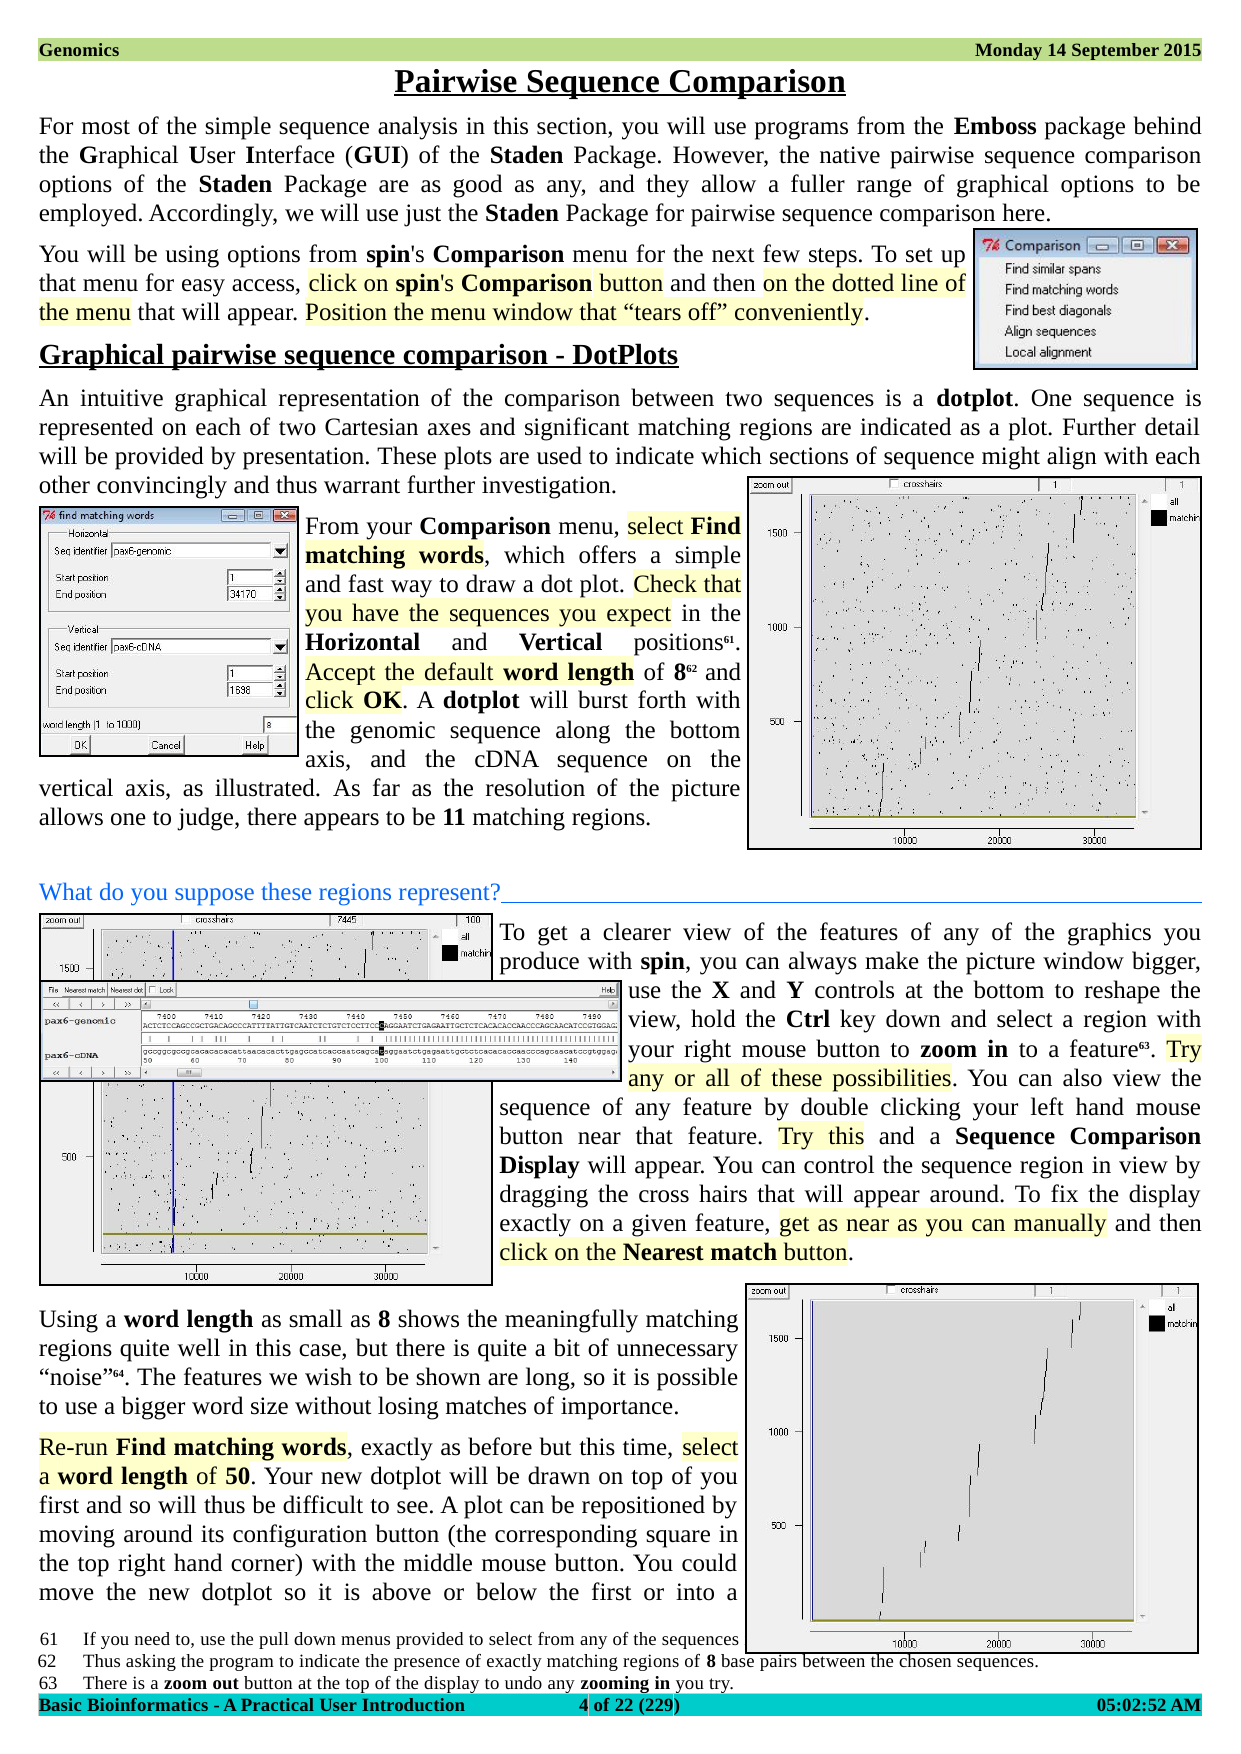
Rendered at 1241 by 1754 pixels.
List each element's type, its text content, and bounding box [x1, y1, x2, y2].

text Pairwise Sequence Comparison [38, 61, 1202, 99]
text Thus asking the program to indicate the presence of exactly matching regions of 8 base pairs between the chosen sequences. [37, 1649, 1202, 1671]
picture [747, 1285, 1197, 1652]
picture [41, 982, 620, 1080]
text An intuitive graphical representation of the comparison between two sequences is a dotplot. One sequence is represented on each of two Cartesian axes and significant matching regions are indicated as a plot. Further detail will be provided by presentation. These plots are used to indicate which sections of sequence might align with each other convincingly and thus warrant further investigation. [38, 383, 1202, 499]
text There is a zoom out button at the top of the display to undo any zooming in you try. [38, 1671, 1202, 1693]
picture [975, 230, 1196, 368]
text Using a word length as small as 8 shows the meaningfully matching regions quite well in this case, but there is quite a bit of unnecessary “noise”. The features we wish to be shown are long, so it is possible to use a bigger word size without losing matches of importance. [38, 1303, 745, 1420]
text From your Comparison menu, select Find matching words, which offers a simple and fast way to draw a dot plot. Check that you have the sequences you expect in the Horizontal and Vertical positions. Accept the default word length of 8 and click OK. A dotplot will burst forth with the genomic sequence along the bottom axis, and the cDNA sequence on the vertical axis, as illustrated. As far as the resolution of the picture allows one to judge, there appears to be 11 matching regions. [38, 507, 747, 831]
text [974, 338, 1202, 371]
picture [41, 1082, 491, 1284]
text Graphical pairwise sequence comparison - DotPlots [38, 338, 973, 371]
text Re-run Find matching words, exactly as before but this time, select a word length of 50. Your new dotplot will be drawn on top of you first and so will thus be difficult to see. A plot can be repositioned by moving around its configuration button (the corresponding square in the top right hand corner) with the middle mouse button. You could move the new dotplot so it is above or below the first or into a [38, 1432, 745, 1606]
picture [749, 478, 1200, 848]
text You will be using options from spin's Comparison menu for the next few steps. To set up that menu for easy access, click on spin's Comparison button and then on the dotted line of the menu that will appear. Position the menu window that “tears off” conveniently. [38, 229, 973, 370]
text To get a clearer view of the features of any of the graphics you produce with spin, you can always make the picture window bigger, use the X and Y controls at the bottom to reshape the view, hold the Ctrl key down and select a region with your right mouse button to zoom in to a feature. Try any or all of these possibilities. You can also view the sequence of any feature by double clicking your left hand mouse button near that feature. Try this and a Sequence Comparison Display will appear. You can control the sequence region in view by dragging the cross hairs that will appear around. To fix the display exactly on a given feature, get as near as you can manually and then click on the Nearest match button. [493, 917, 1202, 1266]
text If you need to, use the pull down menus provided to select from any of the sequences in your Sequence manager. [39, 1627, 745, 1649]
picture [41, 508, 297, 755]
text For most of the simple sequence analysis in this section, you will use programs from the Emboss package behind the Graphical User Interface (GUI) of the Staden Package. However, the native pairwise sequence comparison options of the Staden Package are as good as any, and they allow a fuller range of graphical options to be employed. Accordingly, we will use just the Staden Package for pairwise sequence comparison here. [38, 111, 1202, 227]
text What do you suppose these regions represent? [38, 876, 1202, 905]
picture [41, 915, 491, 980]
